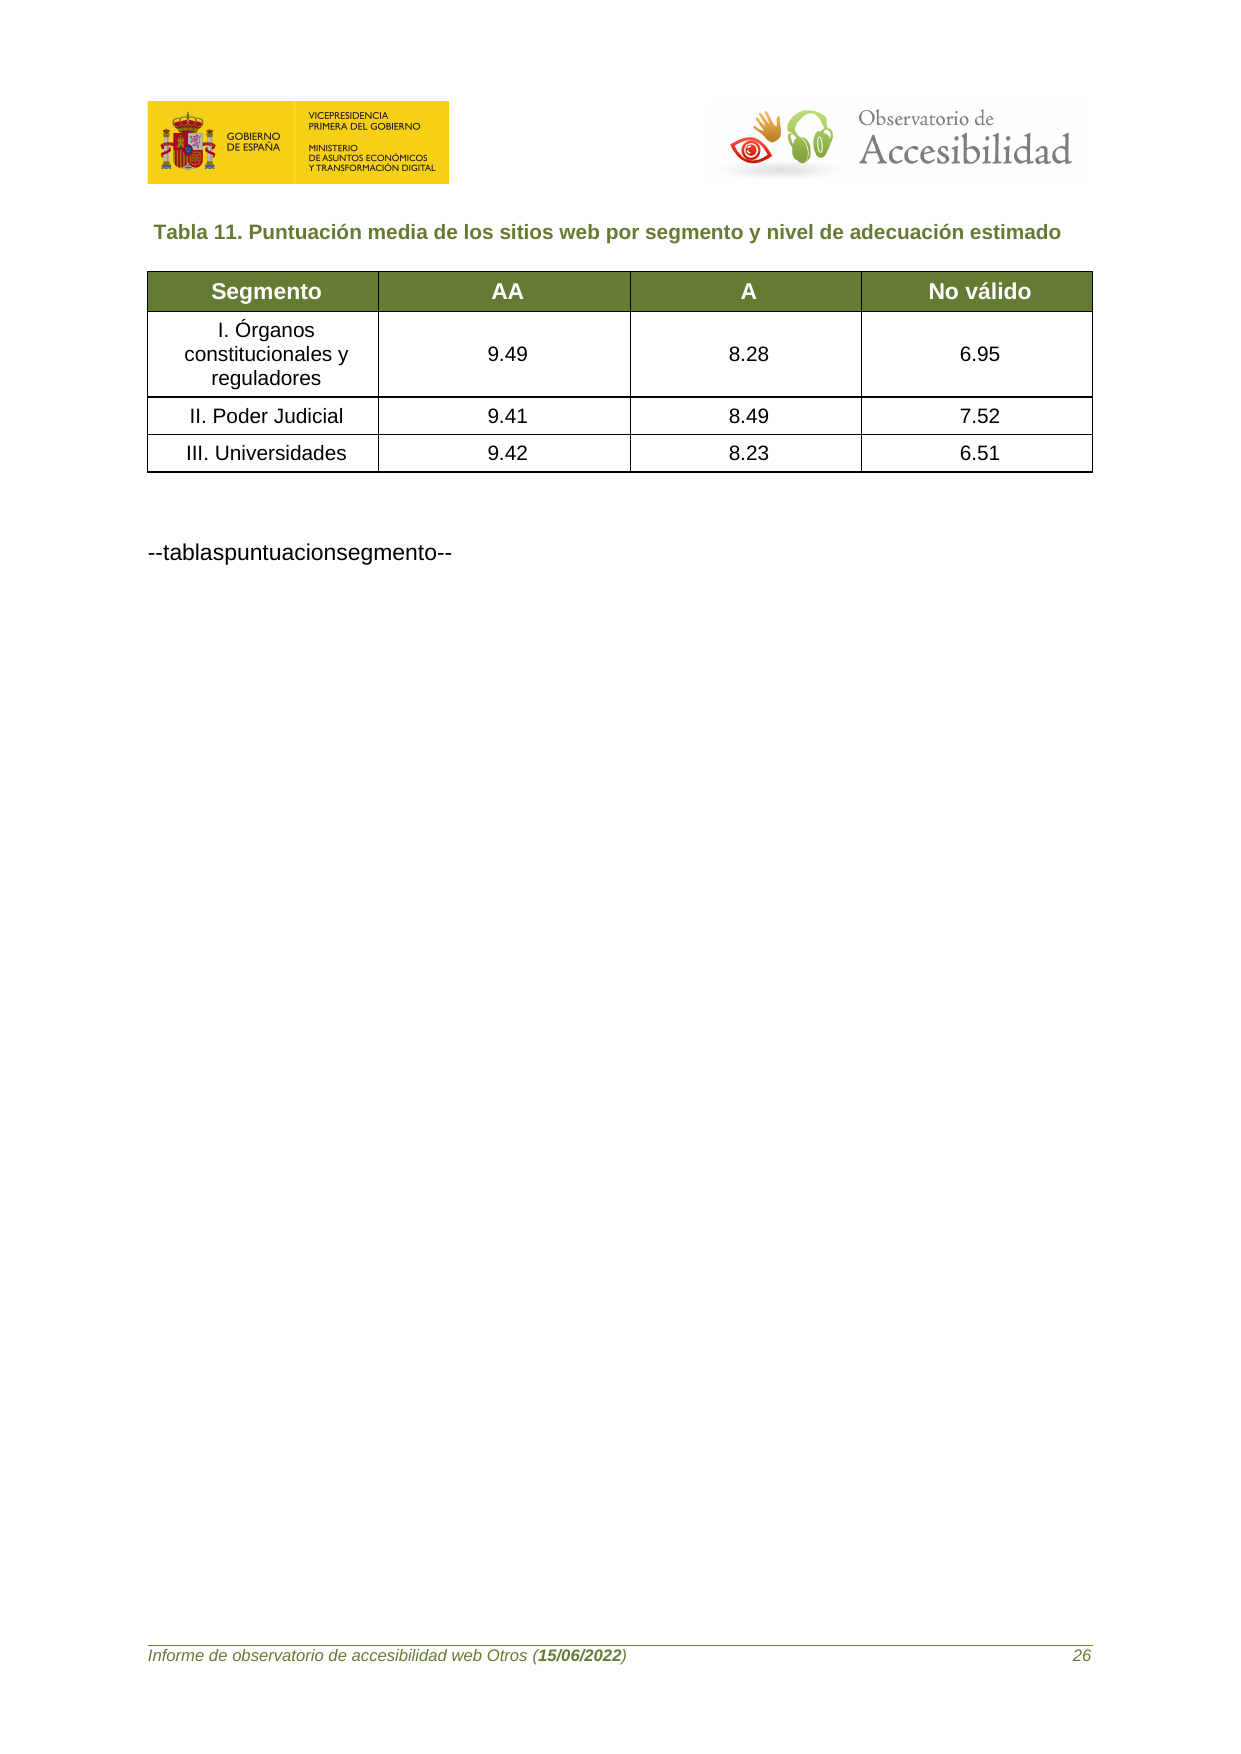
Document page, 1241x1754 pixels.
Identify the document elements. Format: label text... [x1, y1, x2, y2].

table_header A [631, 272, 861, 311]
picture [147, 101, 450, 184]
text Tabla 1. Puntuación media de los sitios web por segmento y nivel de adecuación estimado [148, 220, 1092, 244]
table_cell 9.49 [379, 312, 630, 396]
table_cell 8.28 [631, 312, 861, 396]
table_cell 6.95 [862, 312, 1092, 396]
table_header No válido [862, 272, 1092, 311]
table_cell III. Universidades [148, 435, 378, 471]
table_header Segmento [148, 272, 378, 311]
table_cell I. Órganos constitucionales y reguladores [148, 312, 378, 396]
text --tablaspuntuacionsegmento-- [148, 539, 1092, 565]
table_cell 9.41 [379, 398, 630, 434]
table_cell 9.42 [379, 435, 630, 471]
table_cell 8.23 [631, 435, 861, 471]
table_header AA [379, 272, 630, 311]
table_cell 6.51 [862, 435, 1092, 471]
table_cell II. Poder Judicial [148, 398, 378, 434]
table_cell 7.52 [862, 398, 1092, 434]
picture [710, 101, 1086, 184]
table_cell 8.49 [631, 398, 861, 434]
